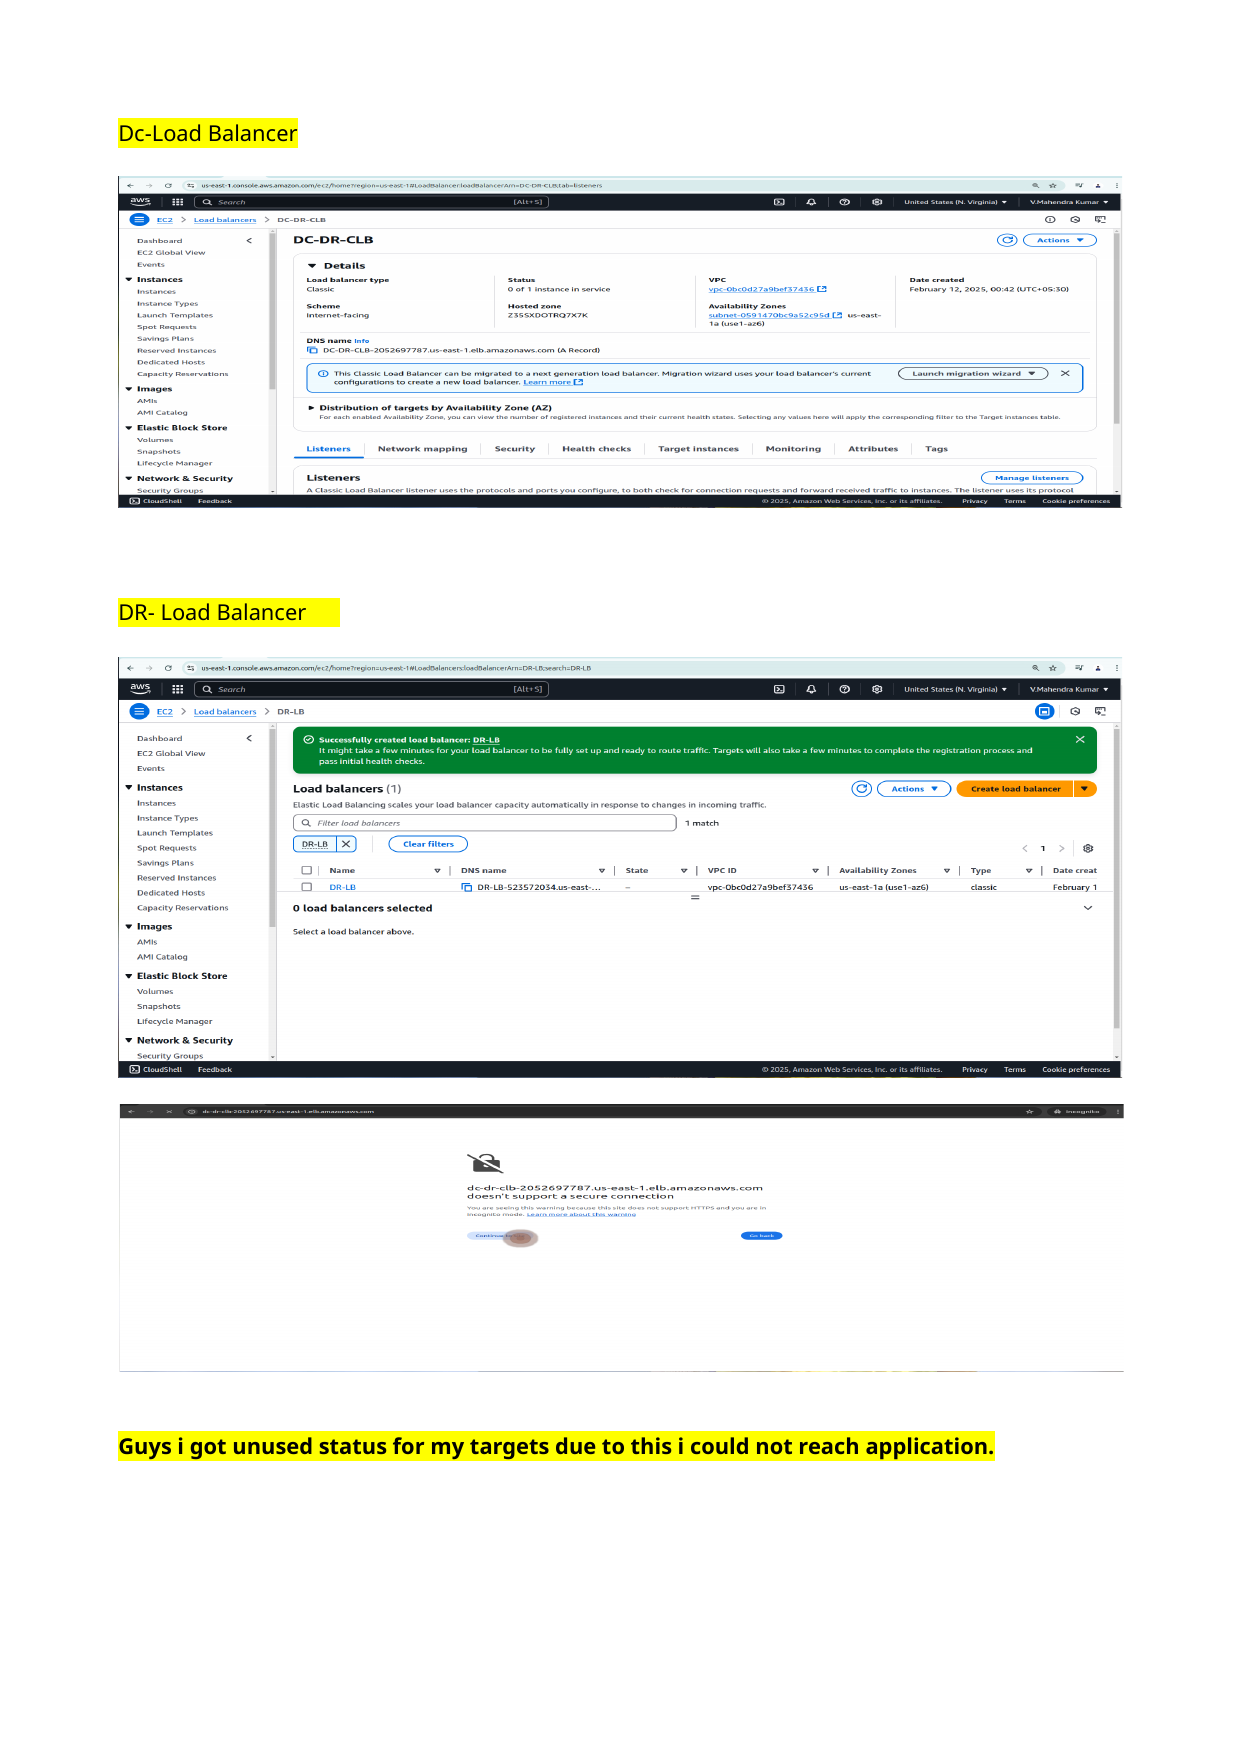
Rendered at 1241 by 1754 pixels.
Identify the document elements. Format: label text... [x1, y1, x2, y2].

text Dc-Load Balancer [118, 118, 1122, 176]
picture [118, 657, 1123, 1078]
text Guys i got unused status for my targets due to this i could not reach application. [118, 1431, 1122, 1461]
text DR- Load Balancer [118, 597, 1122, 627]
picture [118, 176, 1123, 508]
picture [119, 1104, 1124, 1372]
